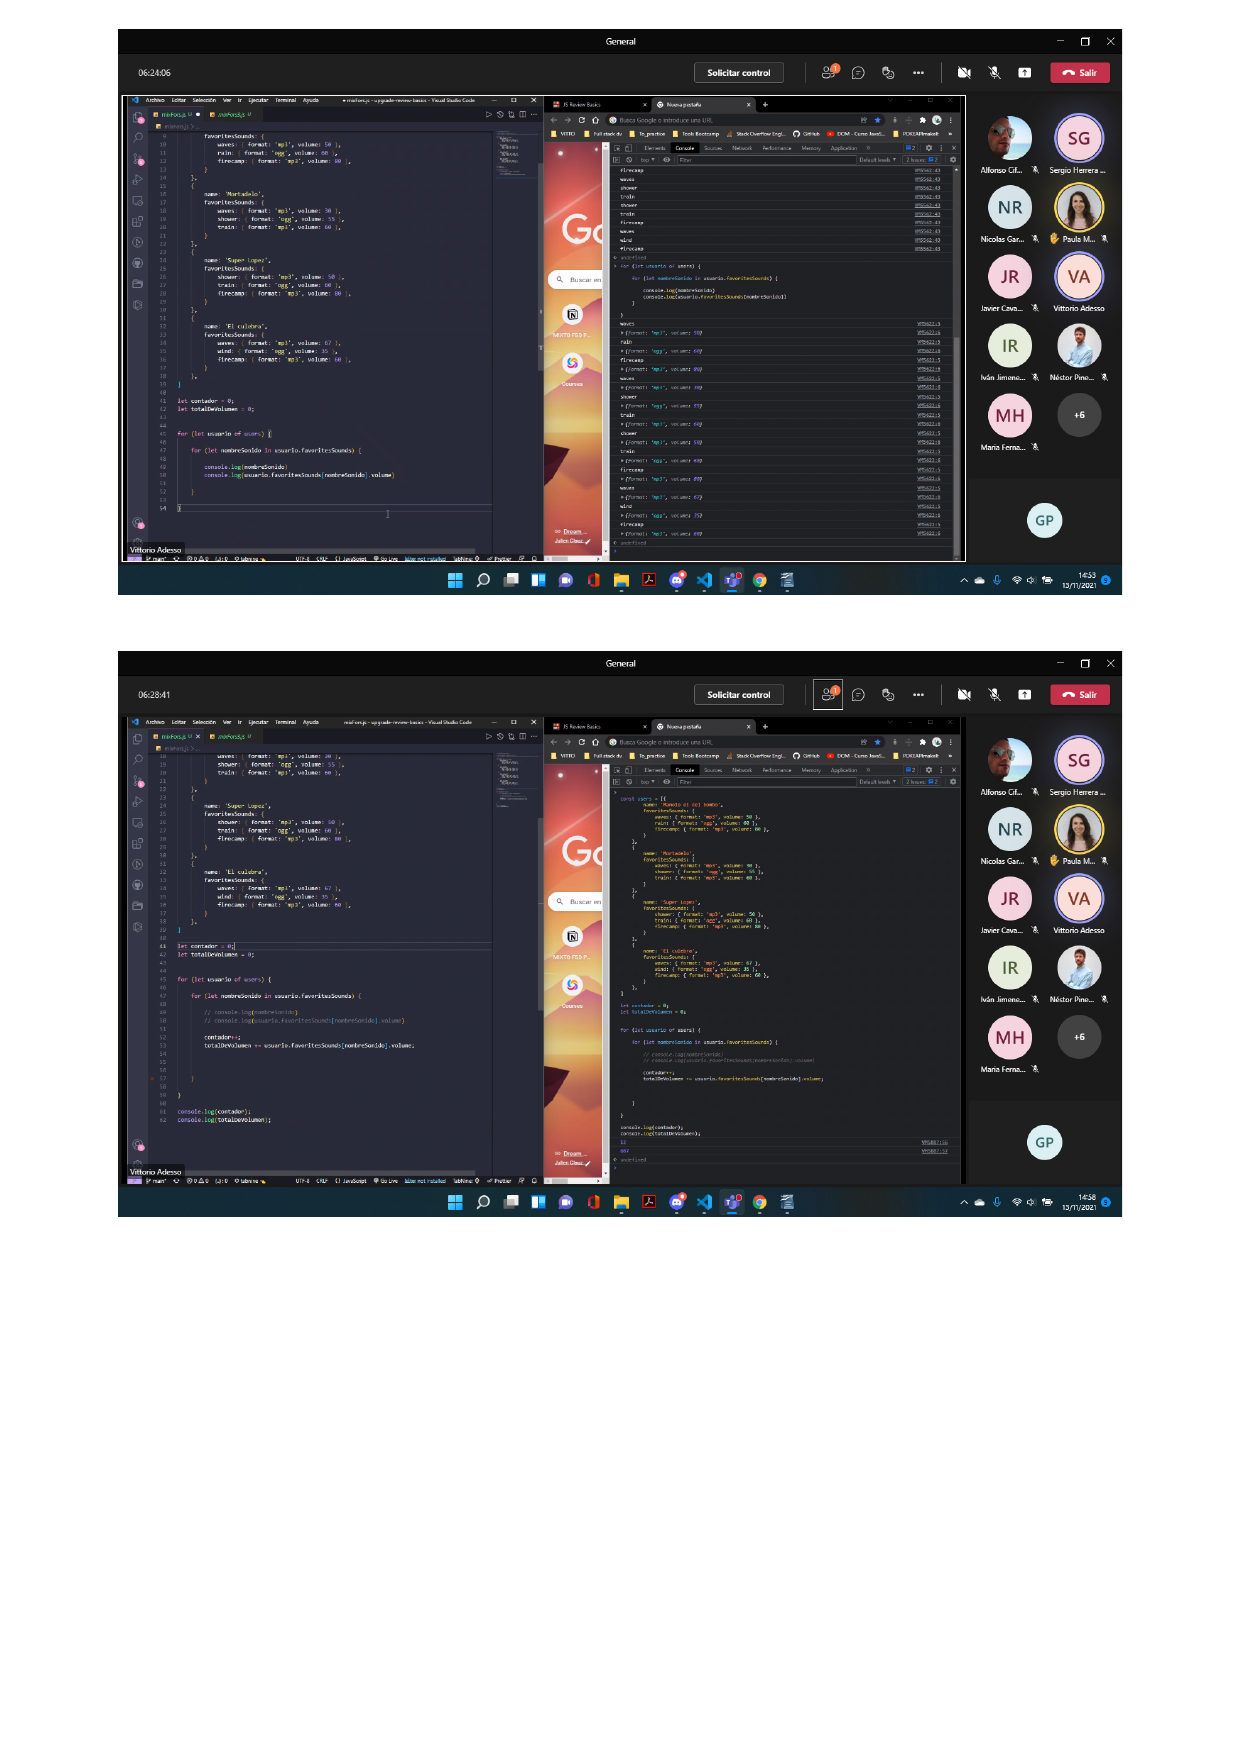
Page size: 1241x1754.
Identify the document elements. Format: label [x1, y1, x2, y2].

picture [118, 29, 1123, 595]
picture [118, 651, 1123, 1217]
